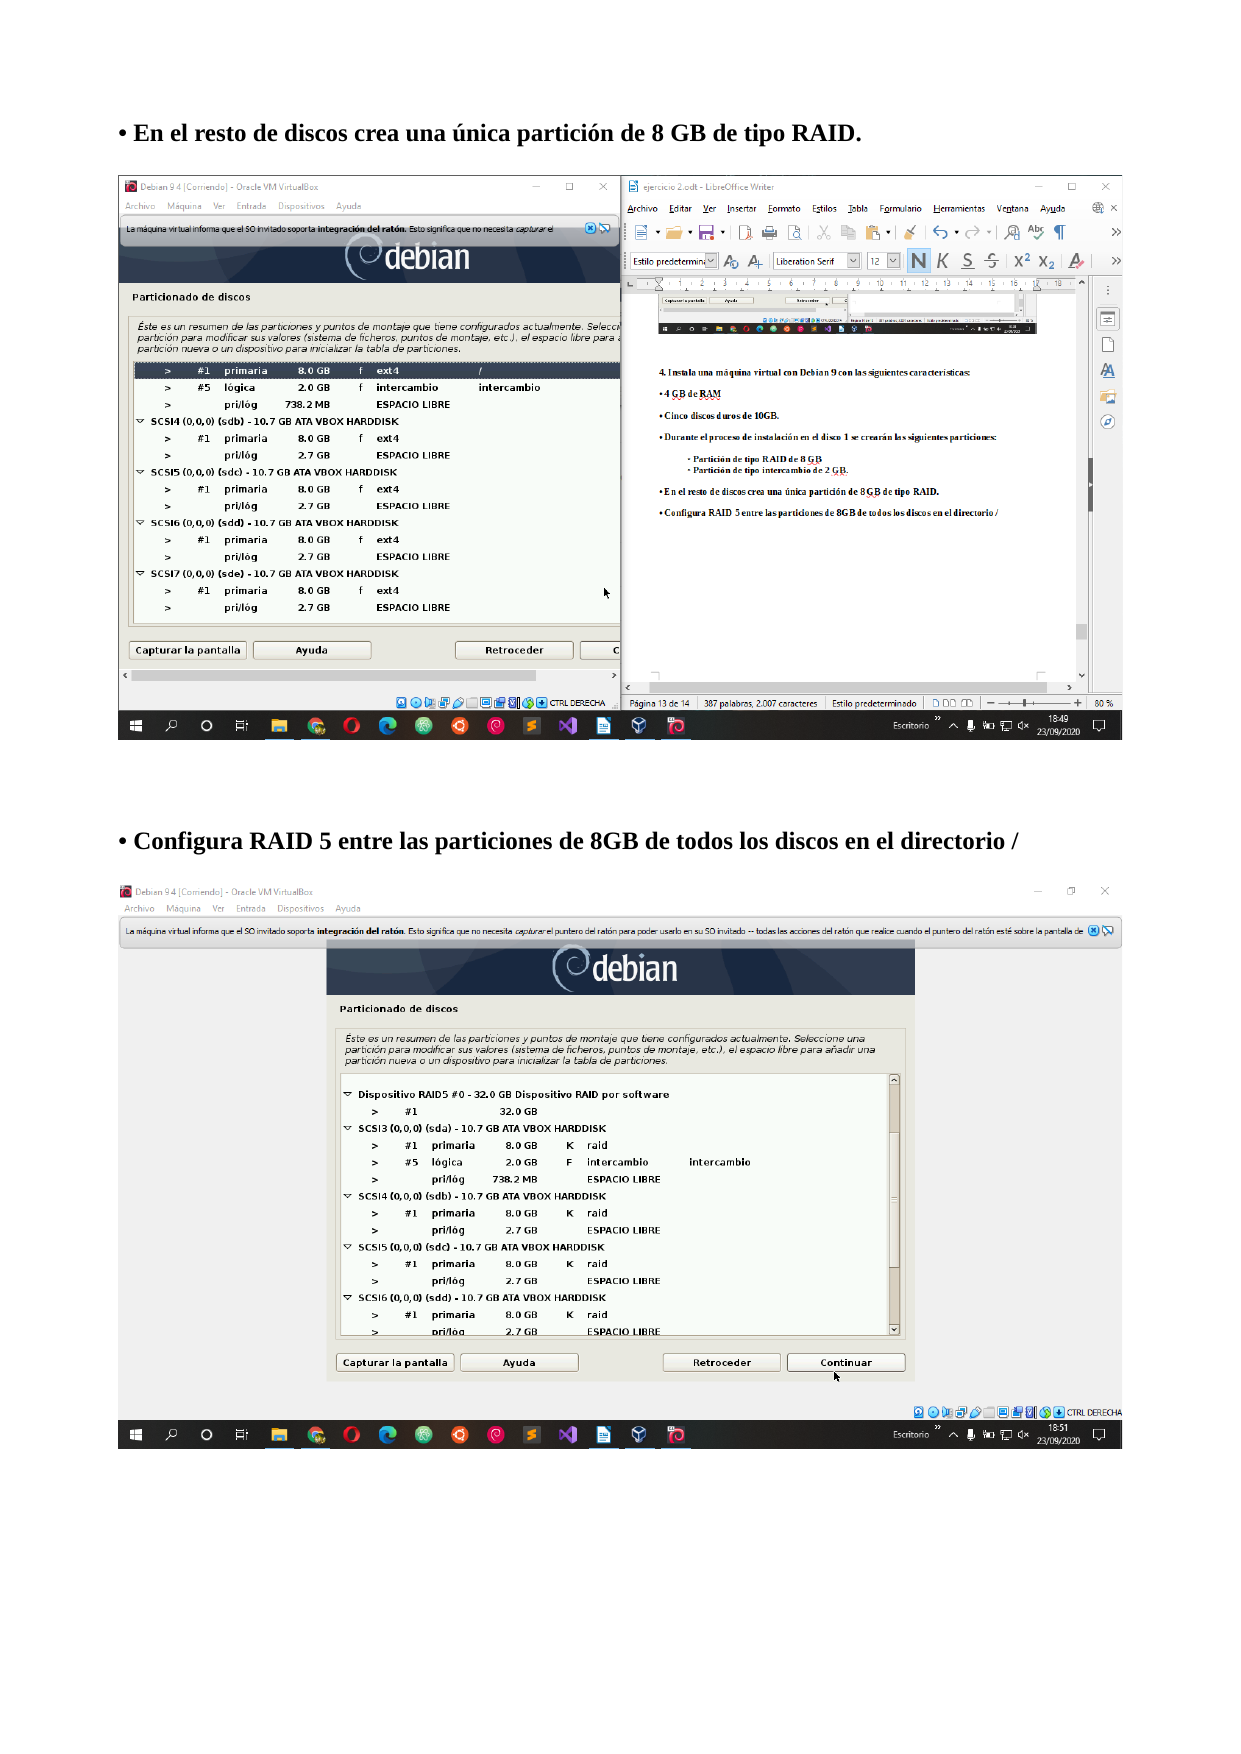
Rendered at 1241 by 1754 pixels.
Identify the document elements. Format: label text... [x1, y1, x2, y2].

text • En el resto de discos crea una única partición de 8 GB de tipo RAID. [118, 118, 1122, 147]
picture [118, 175, 1123, 740]
picture [118, 883, 1123, 1449]
text • Configura RAID 5 entre las particiones de 8GB de todos los discos en el directorio / [118, 826, 1122, 855]
